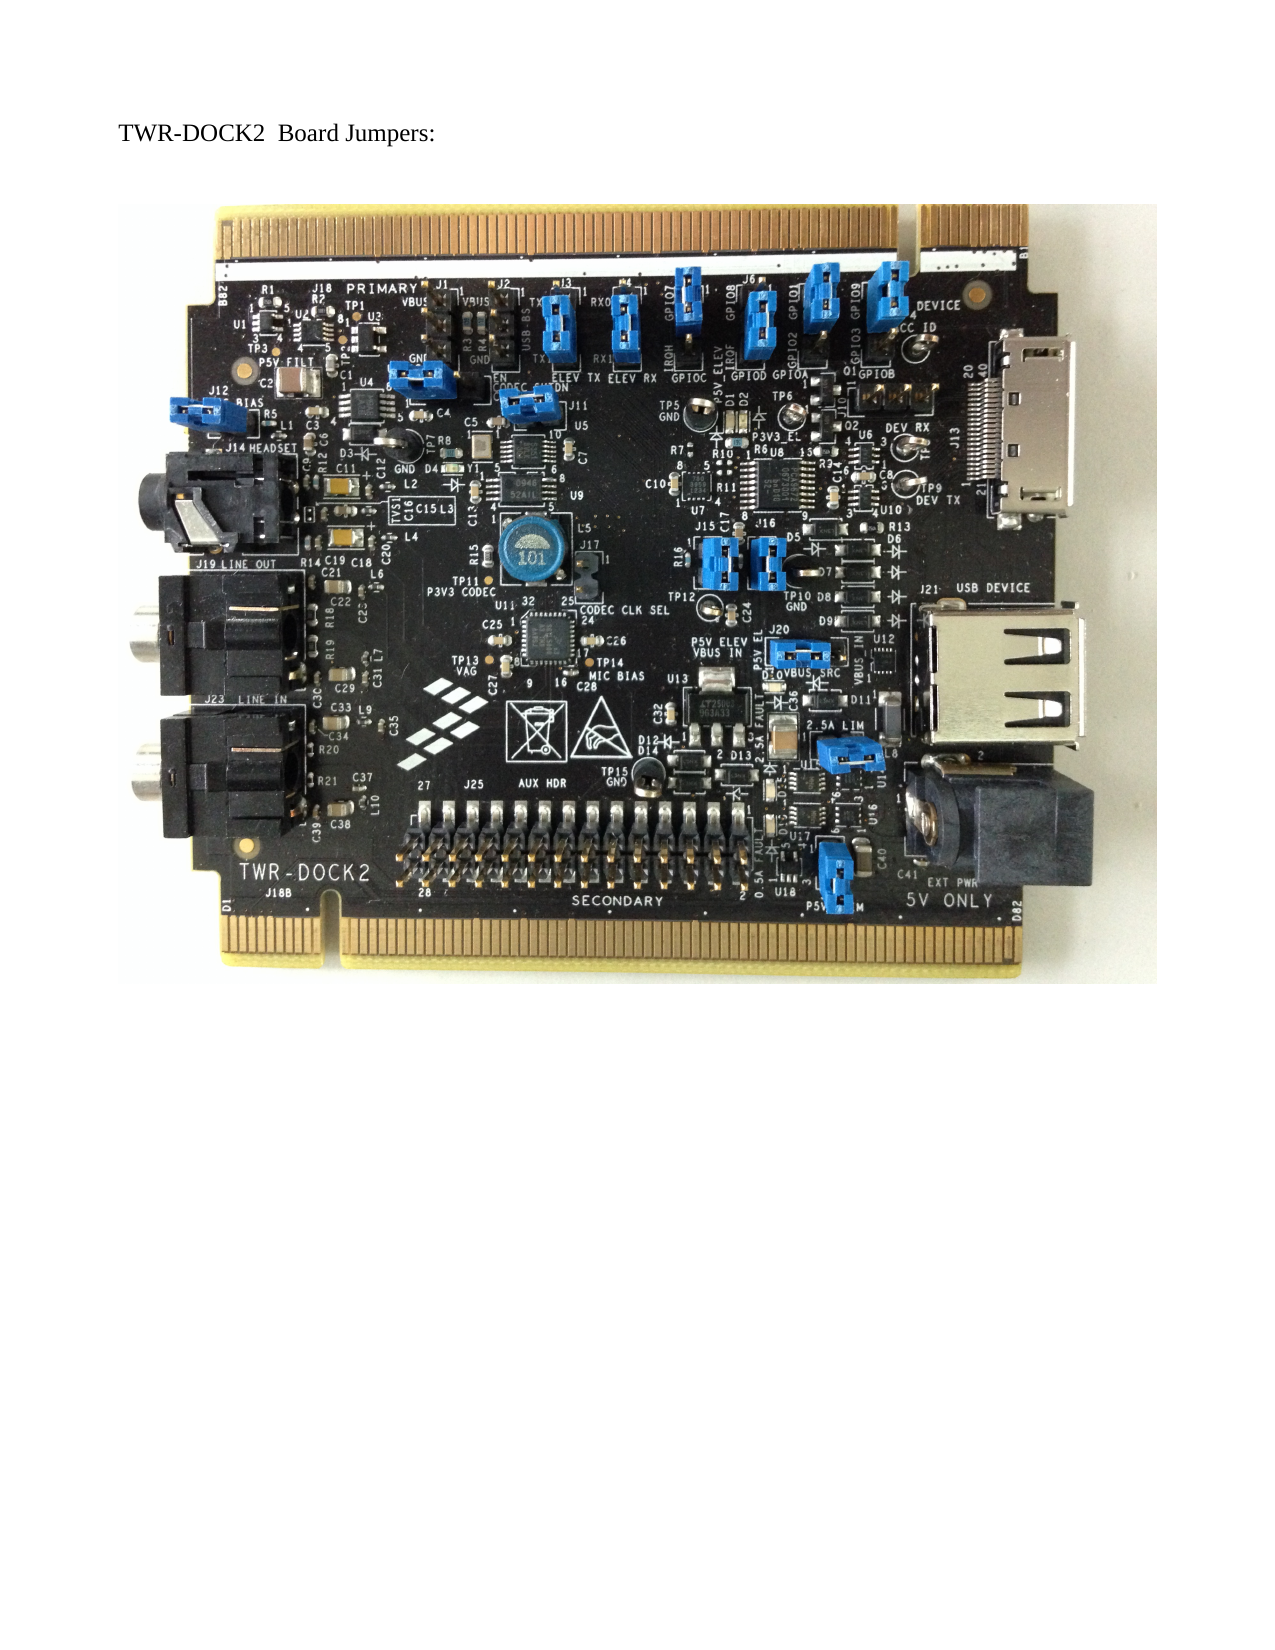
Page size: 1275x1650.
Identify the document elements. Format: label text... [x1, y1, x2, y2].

text TWR-DOCK2 Board Jumpers: [118, 118, 1157, 147]
picture [118, 204, 1157, 984]
